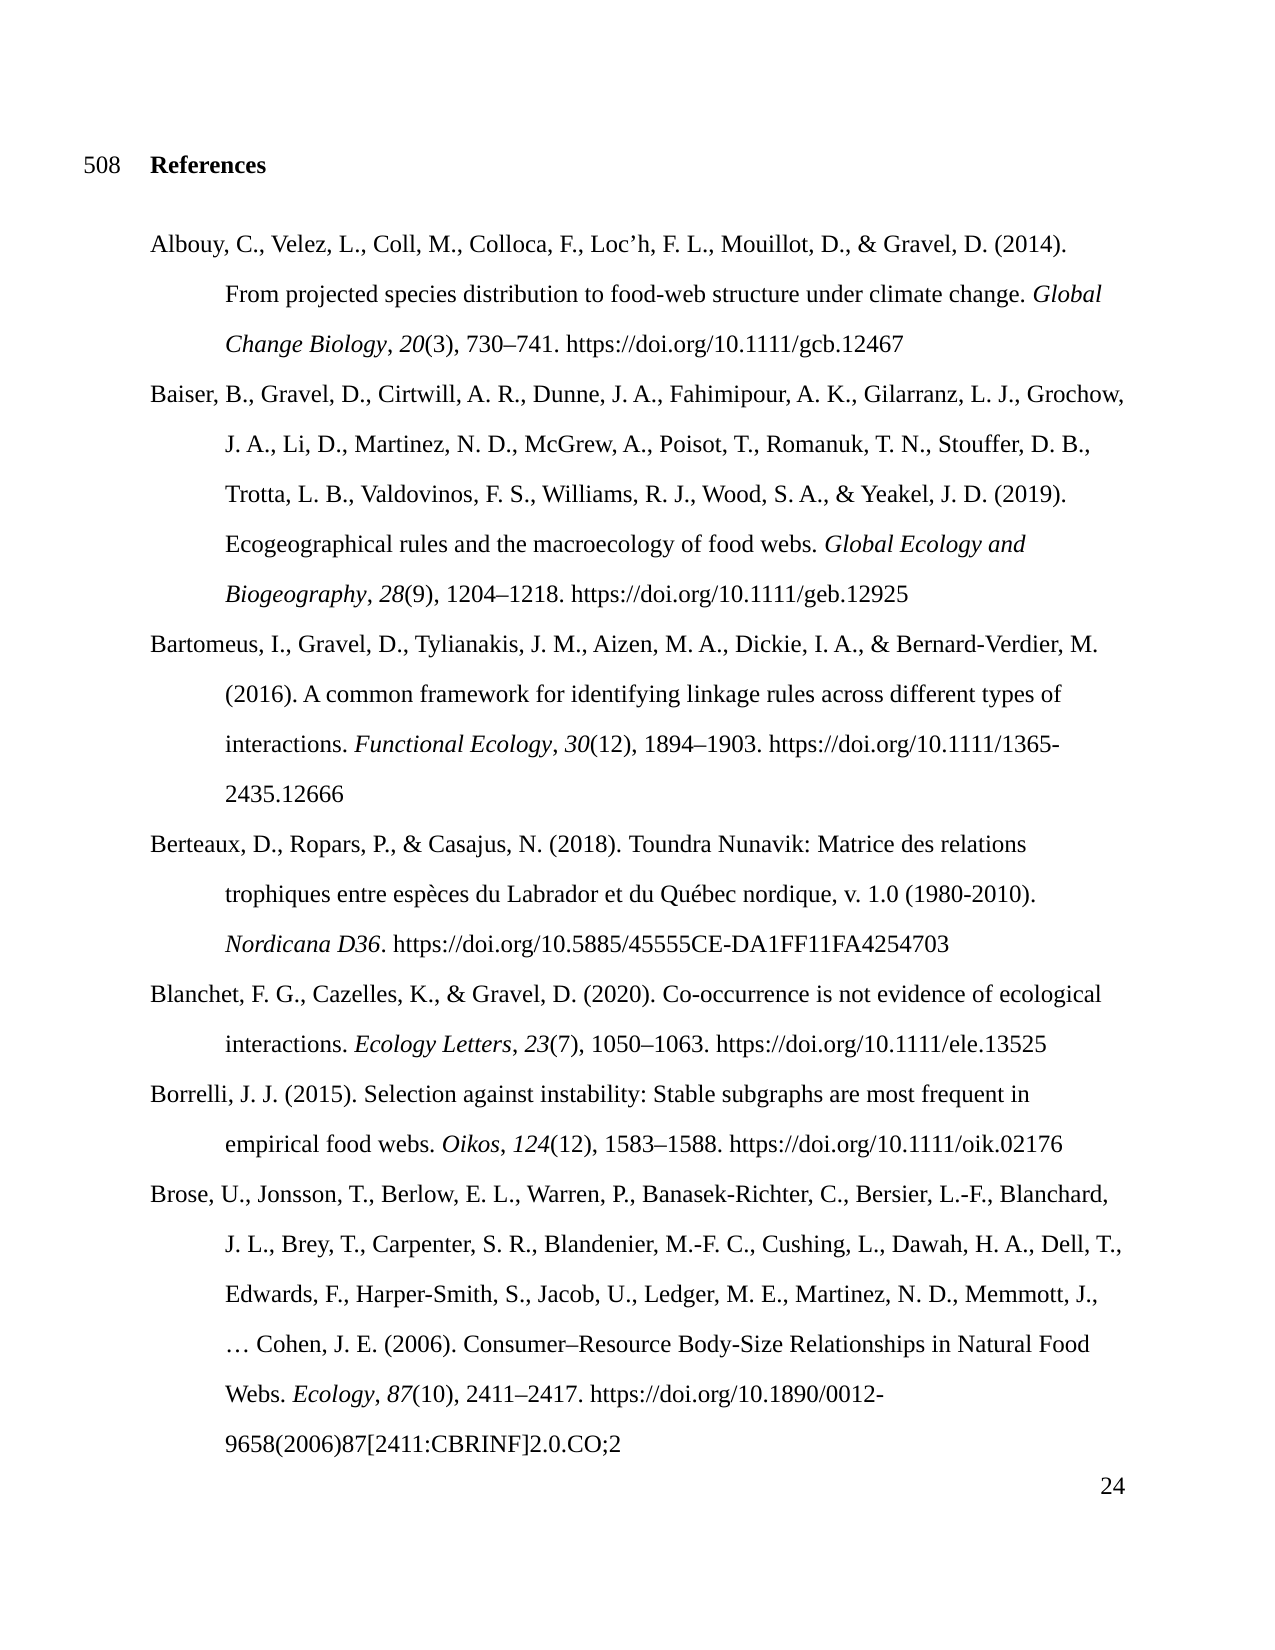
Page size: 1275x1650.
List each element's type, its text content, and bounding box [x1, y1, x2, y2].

text Brose, U., Jonsson, T., Berlow, E. L., Warren, P., Banasek-Richter, C., Bersier, L.-F., Blanchard, J. L., Brey, T., Carpenter, S. R., Blandenier, M.-F. C., Cushing, L., Dawah, H. A., Dell, T., Edwards, F., Harper-Smith, S., Jacob, U., Ledger, M. E., Martinez, N. D., Memmott, J., … Cohen, J. E. (2006). Consumer–Resource Body-Size Relationships in Natural Food Webs. Ecology, 87(10), 2411–2417. https://doi.org/10.1890/0012-9658(2006)87[2411:CBRINF]2.0.CO;2 [150, 1157, 1125, 1457]
text Albouy, C., Velez, L., Coll, M., Colloca, F., Loc’h, F. L., Mouillot, D., & Gravel, D. (2014). From projected species distribution to food-web structure under climate change. Global Change Biology, 20(3), 730–741. https://doi.org/10.1111/gcb.12467 [150, 207, 1125, 357]
text Berteaux, D., Ropars, P., & Casajus, N. (2018). Toundra Nunavik: Matrice des relations trophiques entre espèces du Labrador et du Québec nordique, v. 1.0 (1980-2010). Nordicana D36. https://doi.org/10.5885/45555CE-DA1FF11FA4254703 [150, 807, 1125, 957]
text Borrelli, J. J. (2015). Selection against instability: Stable subgraphs are most frequent in empirical food webs. Oikos, 124(12), 1583–1588. https://doi.org/10.1111/oik.02176 [150, 1057, 1125, 1157]
text Bartomeus, I., Gravel, D., Tylianakis, J. M., Aizen, M. A., Dickie, I. A., & Bernard‐Verdier, M. (2016). A common framework for identifying linkage rules across different types of interactions. Functional Ecology, 30(12), 1894–1903. https://doi.org/10.1111/1365-2435.12666 [150, 607, 1125, 807]
text Baiser, B., Gravel, D., Cirtwill, A. R., Dunne, J. A., Fahimipour, A. K., Gilarranz, L. J., Grochow, J. A., Li, D., Martinez, N. D., McGrew, A., Poisot, T., Romanuk, T. N., Stouffer, D. B., Trotta, L. B., Valdovinos, F. S., Williams, R. J., Wood, S. A., & Yeakel, J. D. (2019). Ecogeographical rules and the macroecology of food webs. Global Ecology and Biogeography, 28(9), 1204–1218. https://doi.org/10.1111/geb.12925 [150, 357, 1125, 607]
text Blanchet, F. G., Cazelles, K., & Gravel, D. (2020). Co-occurrence is not evidence of ecological interactions. Ecology Letters, 23(7), 1050–1063. https://doi.org/10.1111/ele.13525 [150, 957, 1125, 1057]
text References [150, 150, 1125, 179]
